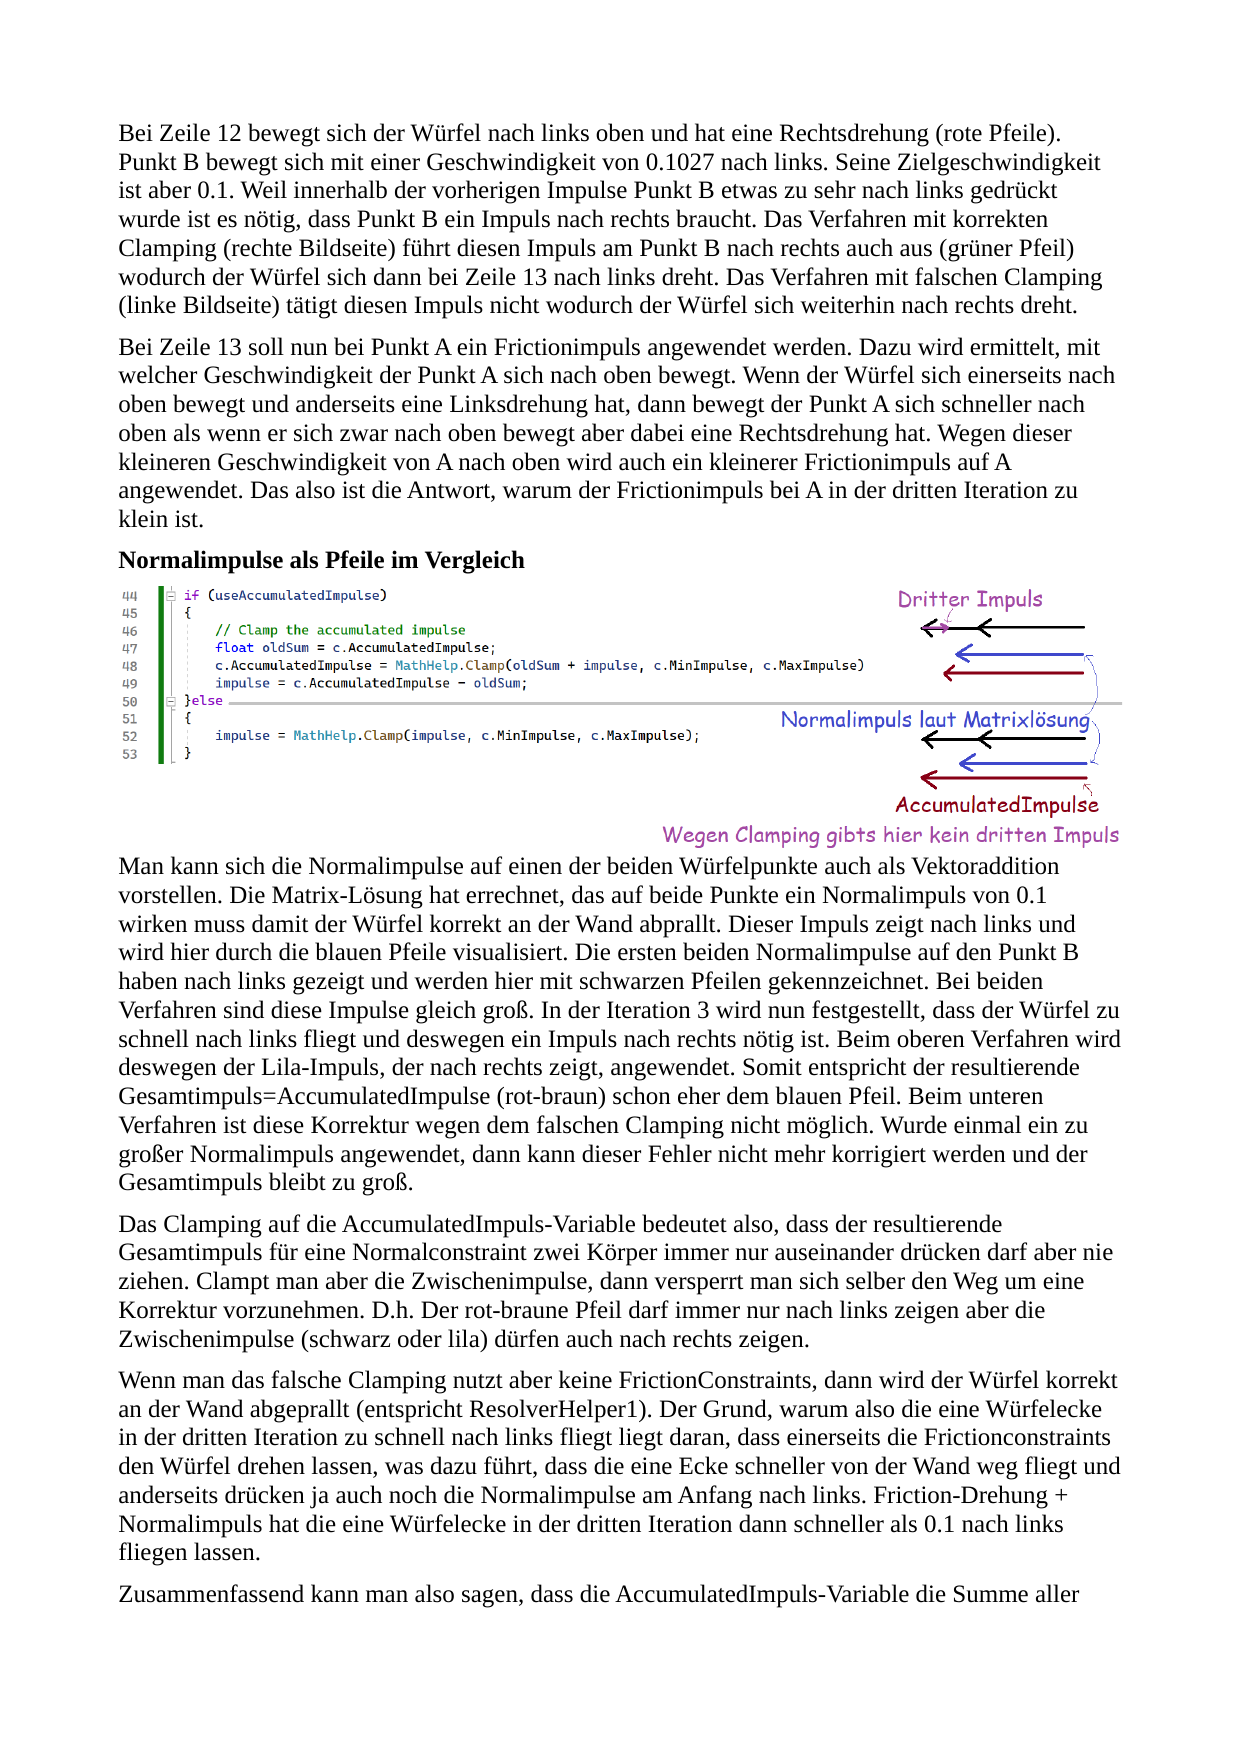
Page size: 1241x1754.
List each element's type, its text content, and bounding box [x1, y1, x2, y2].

text Bei Zeile 12 bewegt sich der Würfel nach links oben und hat eine Rechtsdrehung (rote Pfeile). Punkt B bewegt sich mit einer Geschwindigkeit von 0.1027 nach links. Seine Zielgeschwindigkeit ist aber 0.1. Weil innerhalb der vorherigen Impulse Punkt B etwas zu sehr nach links gedrückt wurde ist es nötig, dass Punkt B ein Impuls nach rechts braucht. Das Verfahren mit korrekten Clamping (rechte Bildseite) führt diesen Impuls am Punkt B nach rechts auch aus (grüner Pfeil) wodurch der Würfel sich dann bei Zeile 13 nach links dreht. Das Verfahren mit falschen Clamping (linke Bildseite) tätigt diesen Impuls nicht wodurch der Würfel sich weiterhin nach rechts dreht. [118, 118, 1122, 319]
text Das Clamping auf die AccumulatedImpuls-Variable bedeutet also, dass der resultierende Gesamtimpuls für eine Normalconstraint zwei Körper immer nur auseinander drücken darf aber nie ziehen. Clampt man aber die Zwischenimpulse, dann versperrt man sich selber den Weg um eine Korrektur vorzunehmen. D.h. Der rot-braune Pfeil darf immer nur nach links zeigen aber die Zwischenimpulse (schwarz oder lila) dürfen auch nach rechts zeigen. [118, 1209, 1122, 1352]
text Bei Zeile 13 soll nun bei Punkt A ein Frictionimpuls angewendet werden. Dazu wird ermittelt, mit welcher Geschwindigkeit der Punkt A sich nach oben bewegt. Wenn der Würfel sich einerseits nach oben bewegt und anderseits eine Linksdrehung hat, dann bewegt der Punkt A sich schneller nach oben als wenn er sich zwar nach oben bewegt aber dabei eine Rechtsdrehung hat. Wegen dieser kleineren Geschwindigkeit von A nach oben wird auch ein kleinerer Frictionimpuls auf A angewendet. Das also ist die Antwort, warum der Frictionimpuls bei A in der dritten Iteration zu klein ist. [118, 332, 1122, 533]
text Wenn man das falsche Clamping nutzt aber keine FrictionConstraints, dann wird der Würfel korrekt an der Wand abgeprallt (entspricht ResolverHelper1). Der Grund, warum also die eine Würfelecke in der dritten Iteration zu schnell nach links fliegt liegt daran, dass einerseits die Frictionconstraints den Würfel drehen lassen, was dazu führt, dass die eine Ecke schneller von der Wand weg fliegt und anderseits drücken ja auch noch die Normalimpulse am Anfang nach links. Friction-Drehung + Normalimpuls hat die eine Würfelecke in der dritten Iteration dann schneller als 0.1 nach links fliegen lassen. [118, 1365, 1122, 1566]
text Man kann sich die Normalimpulse auf einen der beiden Würfelpunkte auch als Vektoraddition vorstellen. Die Matrix-Lösung hat errechnet, das auf beide Punkte ein Normalimpuls von 0.1 wirken muss damit der Würfel korrekt an der Wand abprallt. Dieser Impuls zeigt nach links und wird hier durch die blauen Pfeile visualisiert. Die ersten beiden Normalimpulse auf den Punkt B haben nach links gezeigt und werden hier mit schwarzen Pfeilen gekennzeichnet. Bei beiden Verfahren sind diese Impulse gleich groß. In der Iteration 3 wird nun festgestellt, dass der Würfel zu schnell nach links fliegt und deswegen ein Impuls nach rechts nötig ist. Beim oberen Verfahren wird deswegen der Lila-Impuls, der nach rechts zeigt, angewendet. Somit entspricht der resultierende Gesamtimpuls=AccumulatedImpulse (rot-braun) schon eher dem blauen Pfeil. Beim unteren Verfahren ist diese Korrektur wegen dem falschen Clamping nicht möglich. Wurde einmal ein zu großer Normalimpuls angewendet, dann kann dieser Fehler nicht mehr korrigiert werden und der Gesamtimpuls bleibt zu groß. [118, 852, 1122, 1196]
text Zusammenfassend kann man also sagen, dass die AccumulatedImpuls-Variable die Summe aller [118, 1579, 1122, 1607]
text Normalimpulse als Pfeile im Vergleich [118, 546, 1122, 574]
picture [118, 586, 1123, 852]
